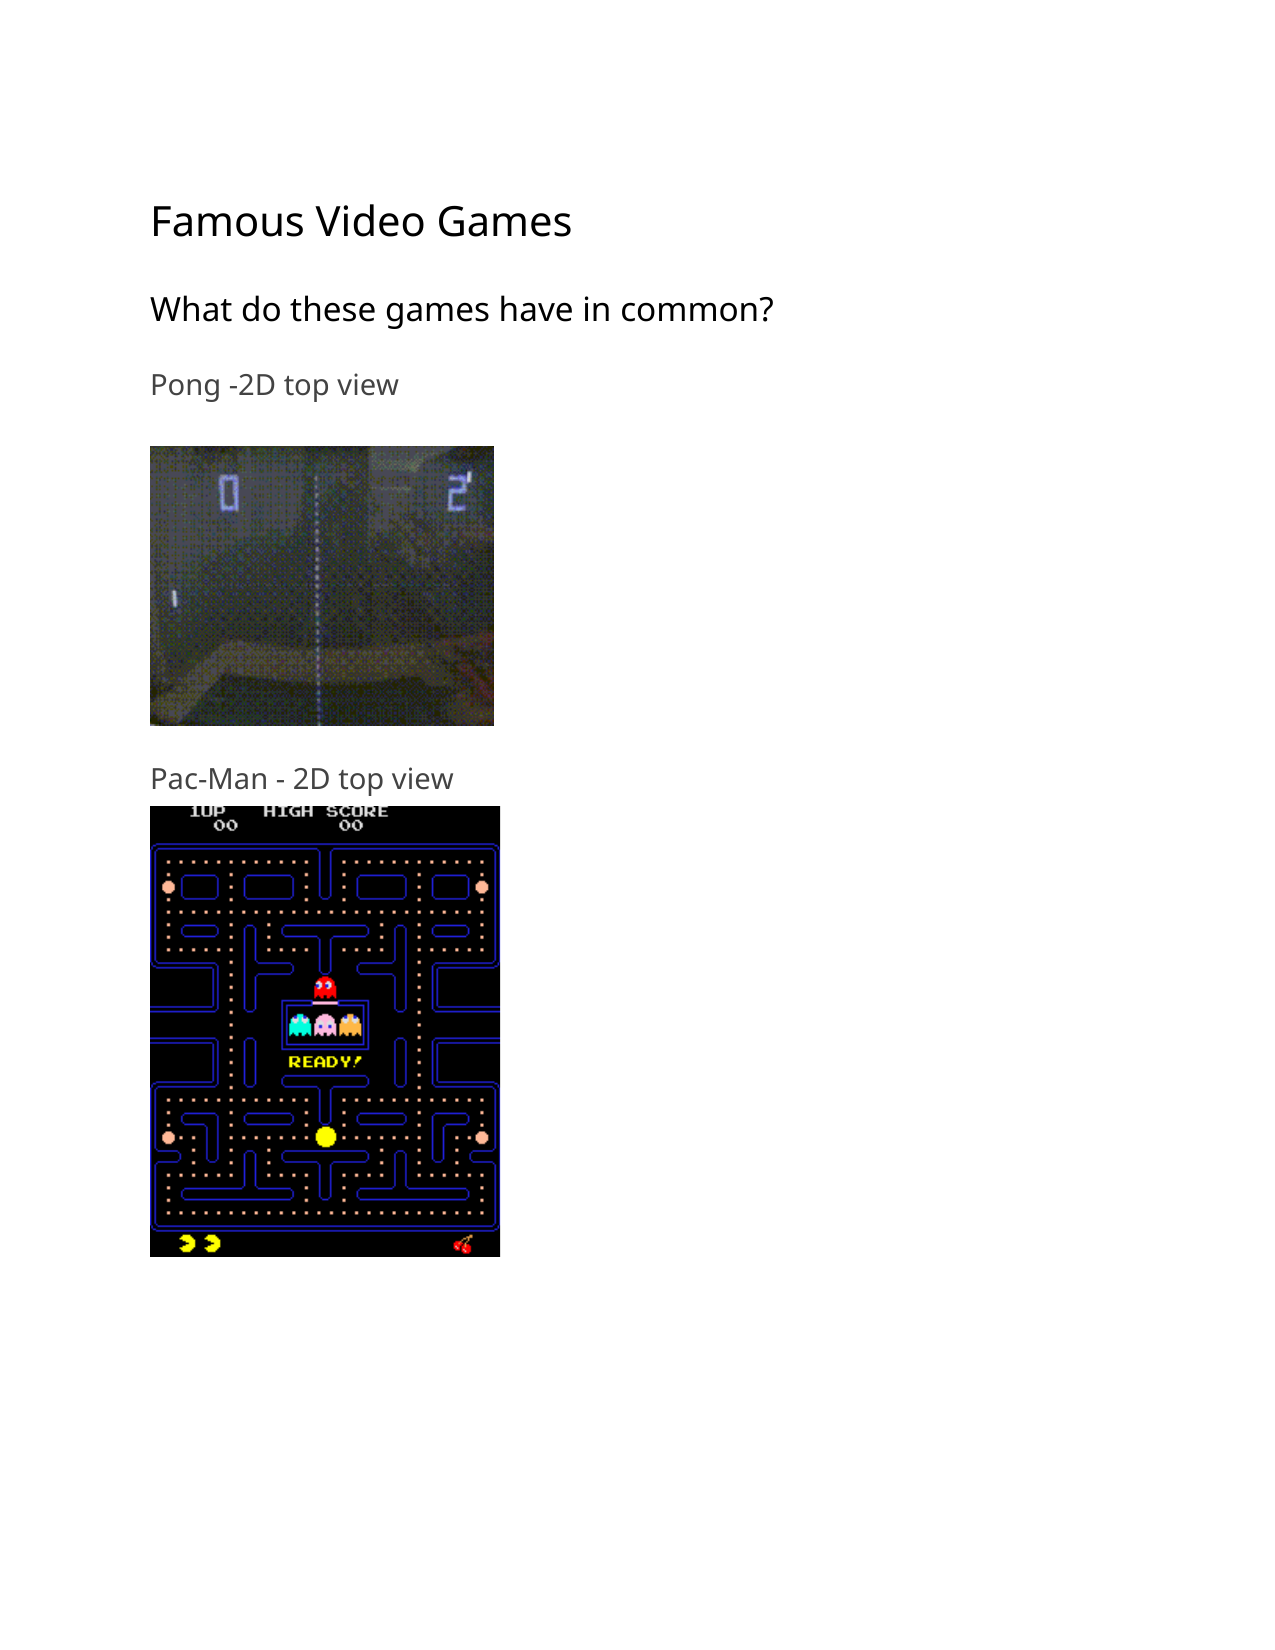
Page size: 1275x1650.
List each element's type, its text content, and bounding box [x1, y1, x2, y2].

subtitle Pong -2D top view [150, 365, 1125, 404]
picture [150, 806, 501, 1257]
subtitle Famous Video Games [150, 192, 1125, 248]
subtitle What do these games have in common? [150, 286, 1125, 331]
subtitle Pac-Man - 2D top view [150, 758, 1125, 798]
picture [150, 446, 494, 726]
